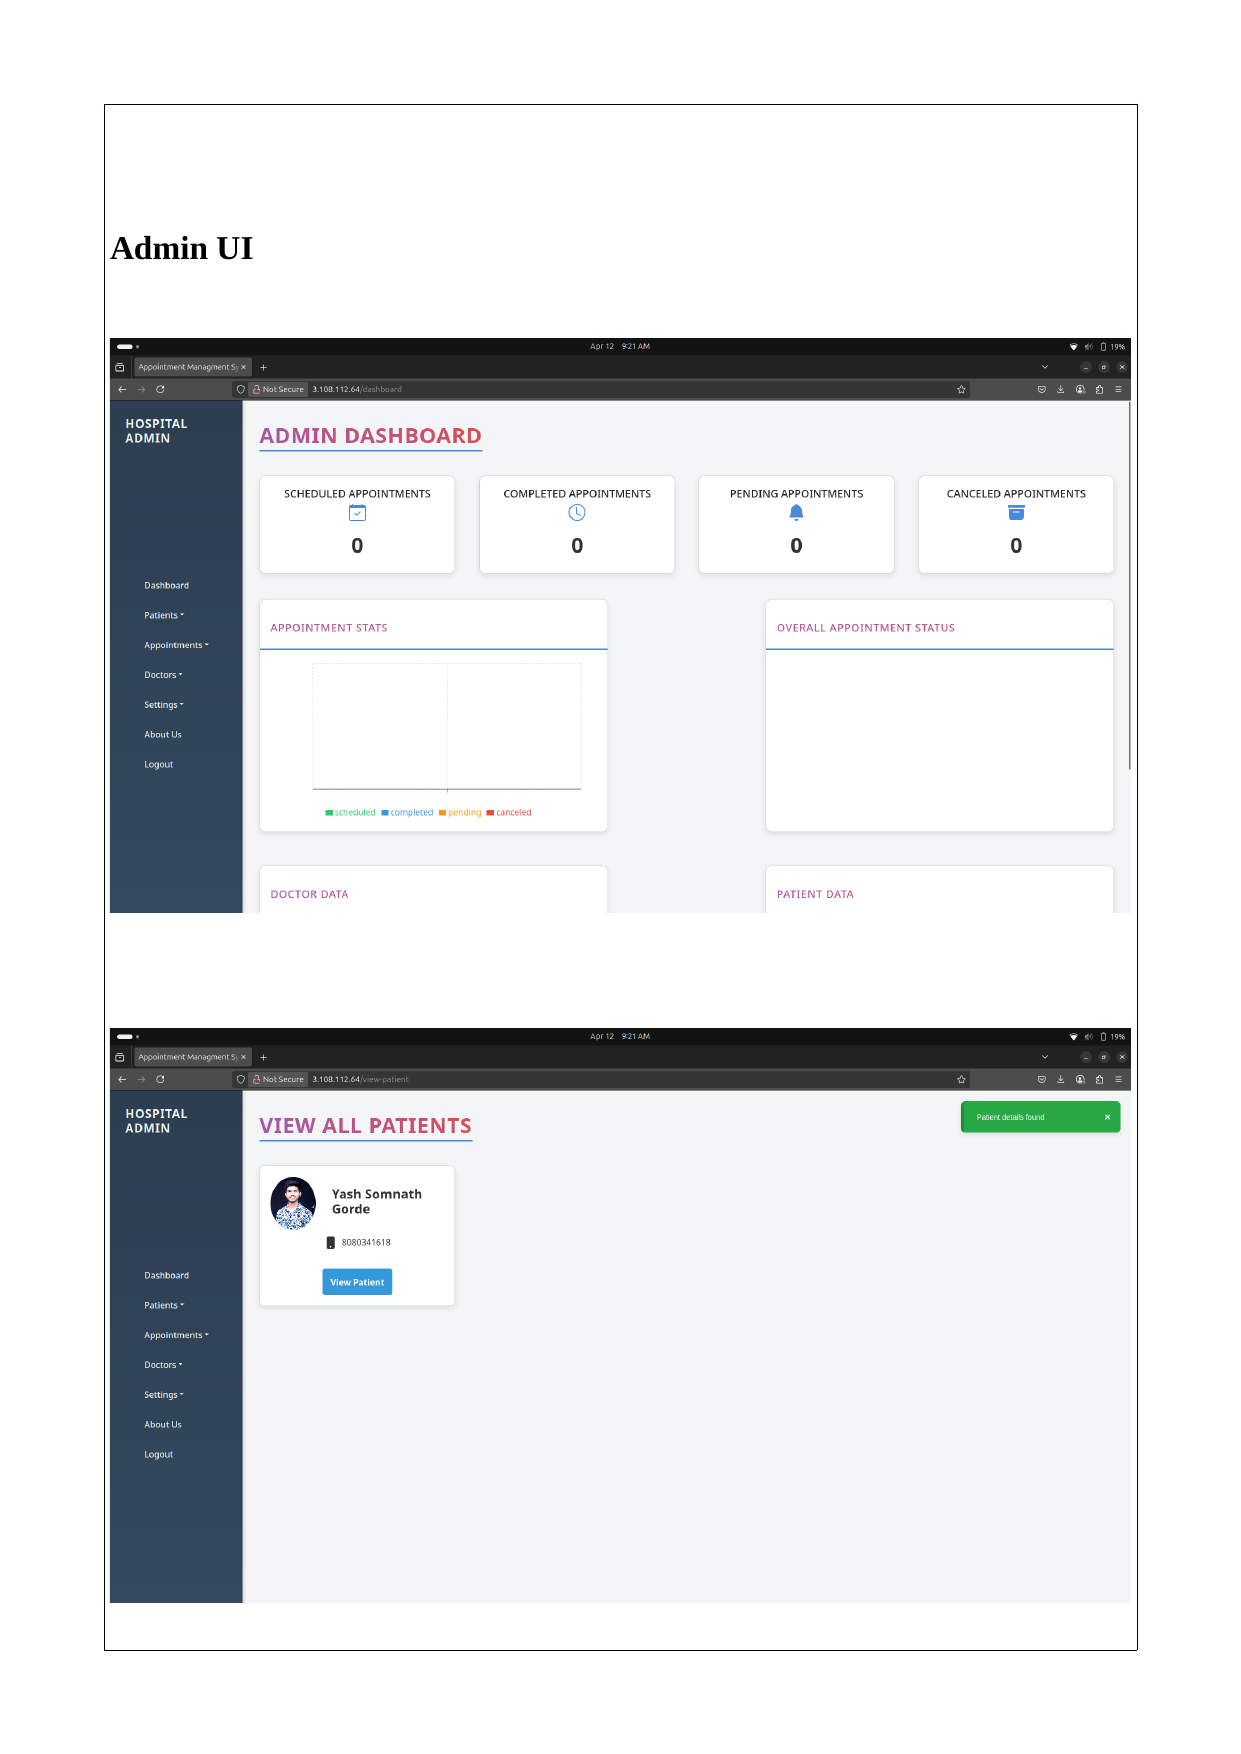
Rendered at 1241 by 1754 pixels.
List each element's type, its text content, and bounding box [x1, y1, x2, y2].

text Admin UI [110, 228, 1131, 267]
picture [109, 1028, 1131, 1603]
picture [109, 338, 1131, 913]
